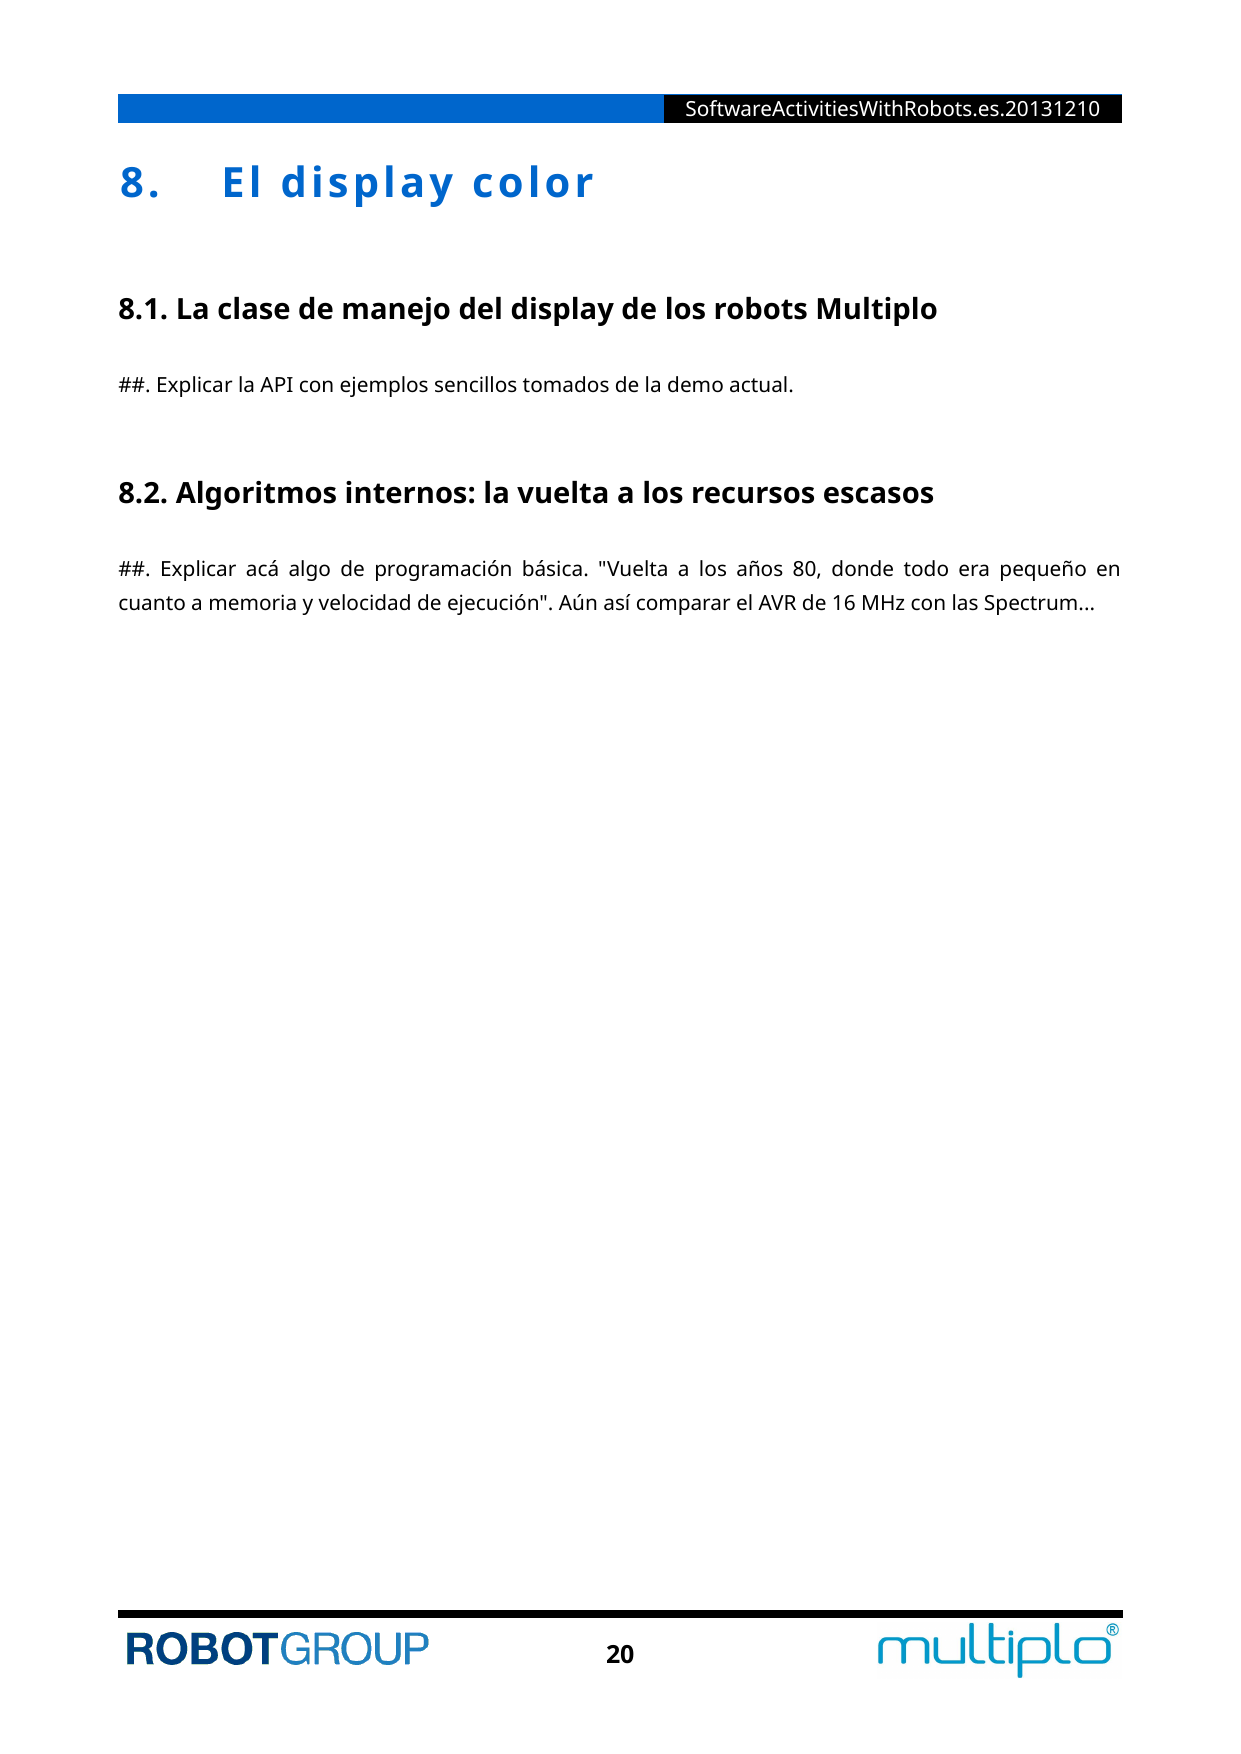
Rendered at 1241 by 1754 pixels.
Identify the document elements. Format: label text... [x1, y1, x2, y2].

picture [877, 1622, 1123, 1679]
text 8.2. Algoritmos internos: la vuelta a los recursos escasos [118, 472, 1122, 512]
text ##. Explicar acá algo de programación básica. "Vuelta a los años 80, donde todo era pequeño en cuanto a memoria y velocidad de ejecución". Aún así comparar el AVR de 16 MHz con las Spectrum... [118, 554, 1122, 617]
text 8.1. La clase de manejo del display de los robots Multiplo [118, 289, 1122, 328]
text 8. El display color [120, 152, 1122, 209]
picture [118, 1622, 434, 1673]
text ##. Explicar la API con ejemplos sencillos tomados de la demo actual. [118, 370, 1122, 399]
